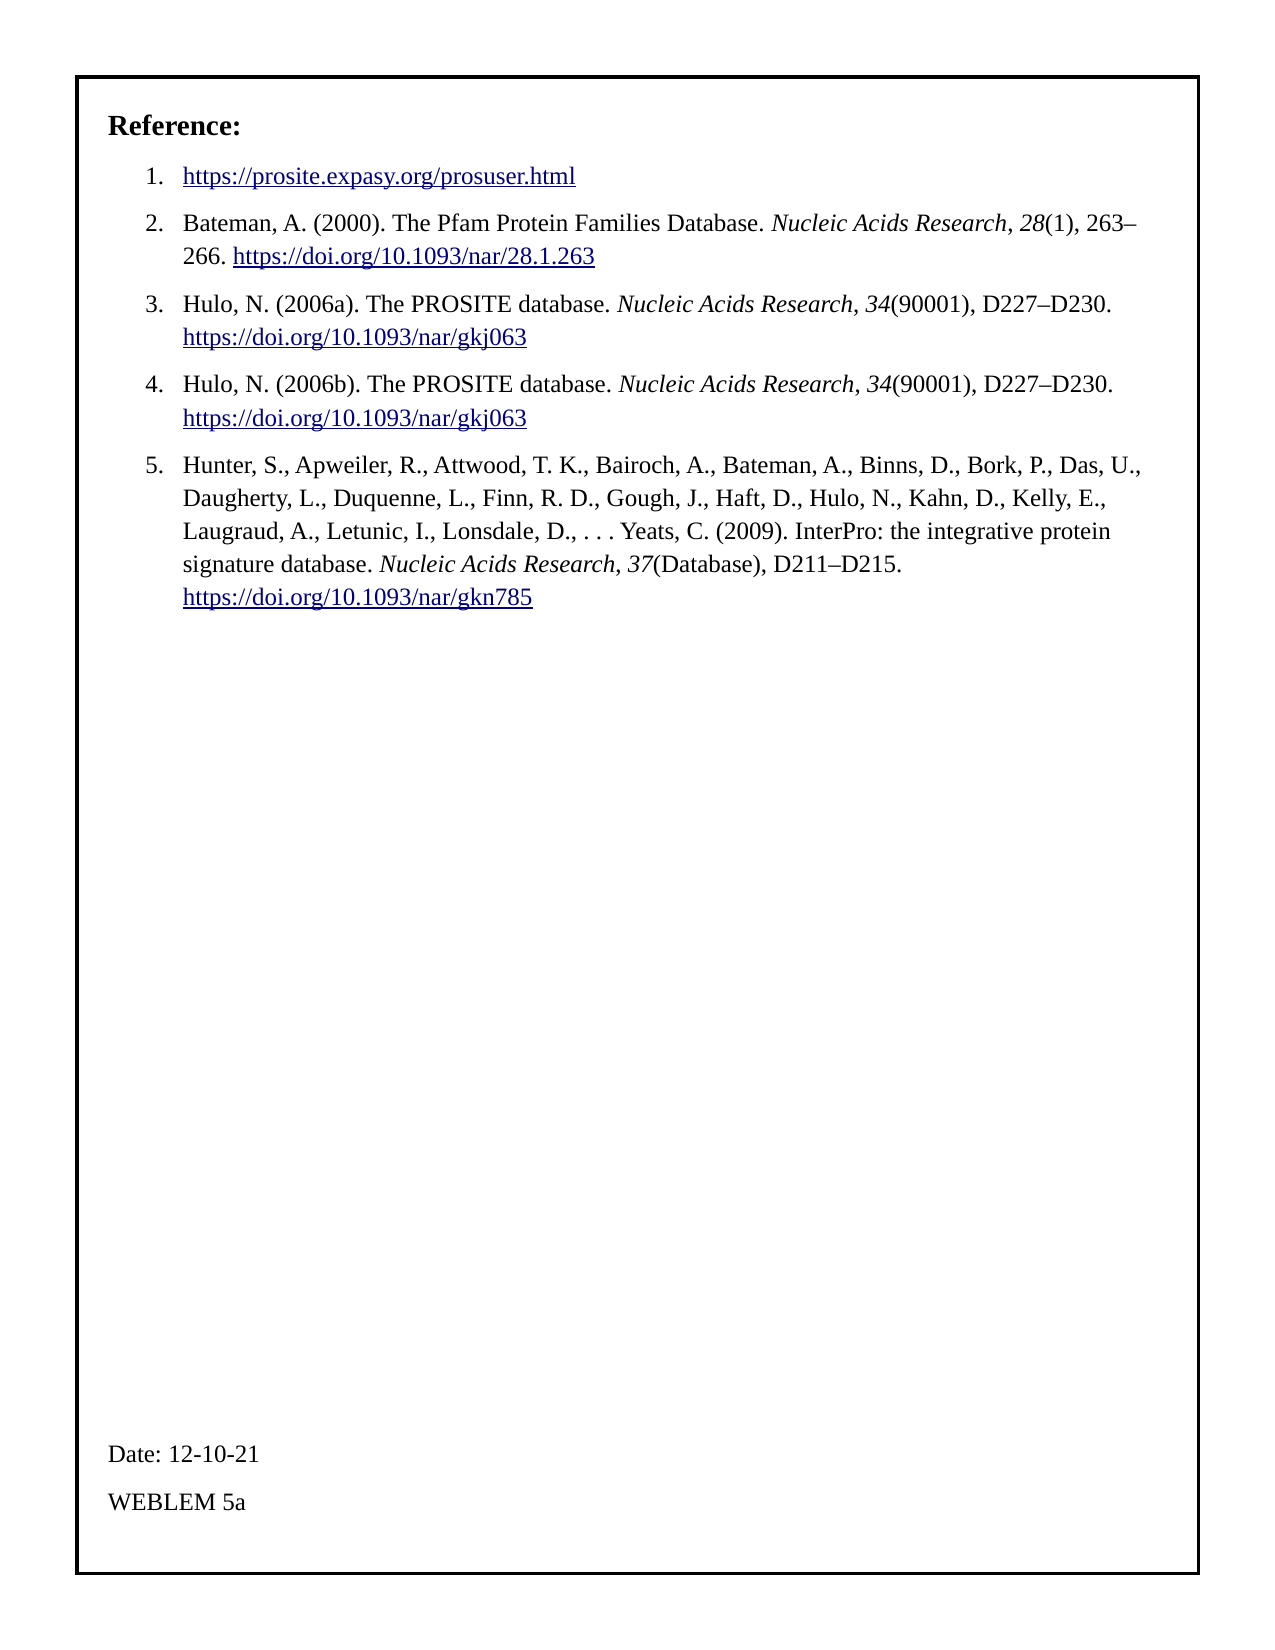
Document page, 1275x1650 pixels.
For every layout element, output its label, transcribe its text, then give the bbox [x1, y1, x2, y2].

text Date: 12-10-21 [108, 1439, 1167, 1468]
list Hunter, S., Apweiler, R., Attwood, T. K., Bairoch, A., Bateman, A., Binns, D., Bork, P., Das, U., Daugherty, L., Duquenne, L., Finn, R. D., Gough, J., Haft, D., Hulo, N., Kahn, D., Kelly, E., Laugraud, A., Letunic, I., Lonsdale, D., . . . Yeats, C. (2009). InterPro: the integrative protein signature database. Nucleic Acids Research, 37(Database), D211–D215. https://doi.org/10.1093/nar/gkn785 [145, 450, 1167, 611]
list Hulo, N. (2006b). The PROSITE database. Nucleic Acids Research, 34(90001), D227–D230. https://doi.org/10.1093/nar/gkj063 [145, 369, 1167, 431]
list https://prosite.expasy.org/prosuser.html [145, 161, 1167, 189]
text Reference: [108, 108, 1167, 141]
list Bateman, A. (2000). The Pfam Protein Families Database. Nucleic Acids Research, 28(1), 263–266. https://doi.org/10.1093/nar/28.1.263 [145, 208, 1167, 270]
list Hulo, N. (2006a). The PROSITE database. Nucleic Acids Research, 34(90001), D227–D230. https://doi.org/10.1093/nar/gkj063 [145, 289, 1167, 351]
text WEBLEM 5a [108, 1487, 1167, 1516]
